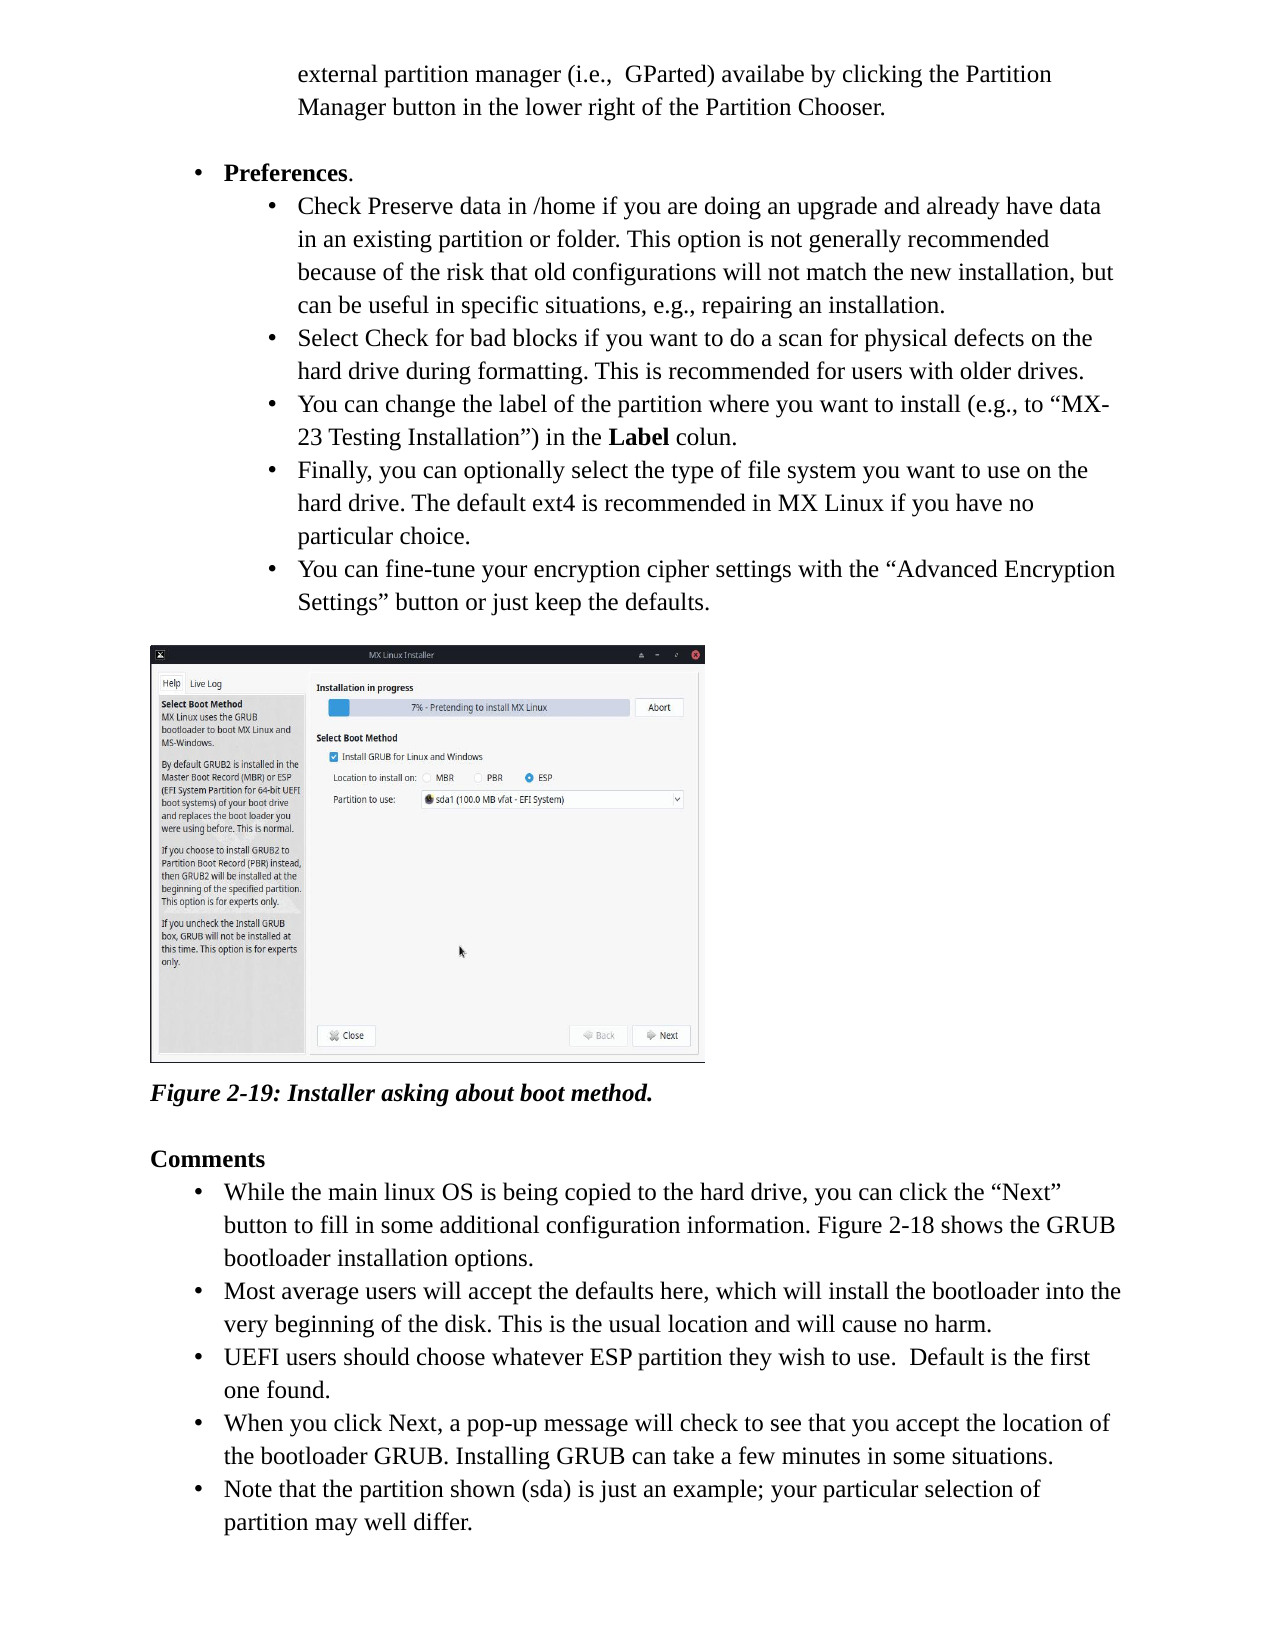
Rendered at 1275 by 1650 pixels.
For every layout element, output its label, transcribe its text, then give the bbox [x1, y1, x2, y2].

list UEFI users should choose whatever ESP partition they wish to use. Default is the first one found. [194, 1342, 1125, 1404]
text Figure 2-19: Installer asking about boot method. [150, 1078, 1125, 1107]
list When you click Next, a pop-up message will check to see that you accept the location of the bootloader GRUB. Installing GRUB can take a few minutes in some situations. [194, 1408, 1125, 1470]
list Most average users will accept the defaults here, which will install the bootloader into the very beginning of the disk. This is the usual location and will cause no harm. [194, 1276, 1125, 1338]
list Select Check for bad blocks if you want to do a scan for physical defects on the hard drive during formatting. This is recommended for users with older drives. [268, 323, 1125, 385]
list You can change the label of the partition where you want to install (e.g., to “MX-23 Testing Installation”) in the Label colun. [268, 389, 1125, 451]
list While the main linux OS is being copied to the hard drive, you can click the “Next” button to fill in some additional configuration information. Figure 2-18 shows the GRUB bootloader installation options. [194, 1177, 1125, 1272]
list Preferences. [194, 158, 1125, 187]
list Note that the partition shown (sda) is just an example; your particular selection of partition may well differ. [194, 1474, 1125, 1536]
list Finally, you can optionally select the type of file system you want to use on the hard drive. The default ext4 is recommended in MX Linux if you have no particular choice. [268, 455, 1125, 550]
text Comments [150, 1144, 1125, 1173]
list You can fine-tune your encryption cipher settings with the “Advanced Encryption Settings” button or just keep the defaults. [268, 554, 1125, 616]
picture [150, 645, 705, 1063]
list external partition manager (i.e., GParted) availabe by clicking the Partition Manager button in the lower right of the Partition Chooser. [268, 59, 1125, 121]
list Check Preserve data in /home if you are doing an upgrade and already have data in an existing partition or folder. This option is not generally recommended because of the risk that old configurations will not match the new installation, but can be useful in specific situations, e.g., repairing an installation. [268, 191, 1125, 319]
